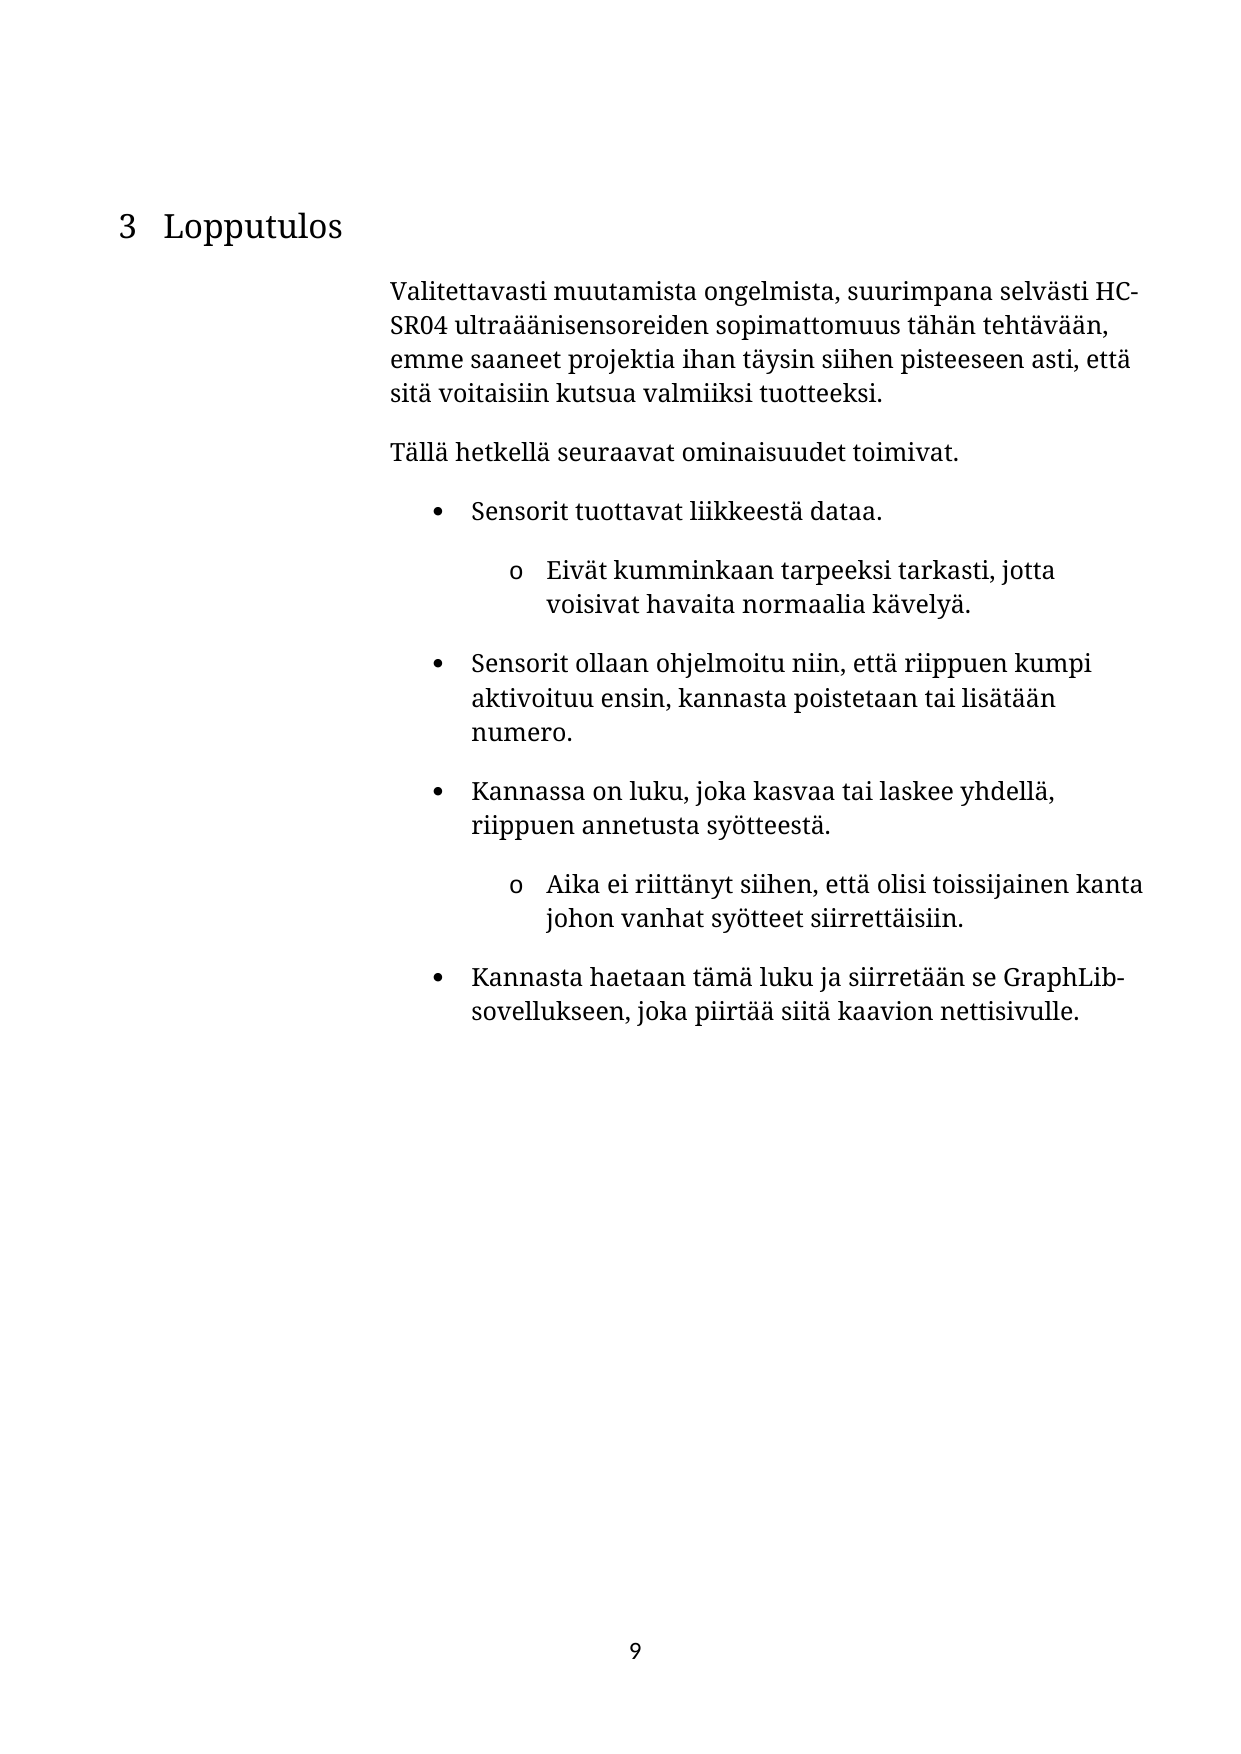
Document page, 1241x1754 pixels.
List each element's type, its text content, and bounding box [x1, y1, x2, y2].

list Aika ei riittänyt siihen, että olisi toissijainen kanta johon vanhat syötteet siirrettäisiin. [509, 866, 1152, 935]
text Valitettavasti muutamista ongelmista, suurimpana selvästi HC-SR04 ultraäänisensoreiden sopimattomuus tähän tehtävään, emme saaneet projektia ihan täysin siihen pisteeseen asti, että sitä voitaisiin kutsua valmiiksi tuotteeksi. [390, 273, 1152, 410]
list Kannasta haetaan tämä luku ja siirretään se GraphLib-sovellukseen, joka piirtää siitä kaavion nettisivulle. [434, 960, 1152, 1028]
list Kannassa on luku, joka kasvaa tai laskee yhdellä, riippuen annetusta syötteestä. [434, 773, 1152, 841]
list Eivät kumminkaan tarpeeksi tarkasti, jotta voisivat havaita normaalia kävelyä. [509, 553, 1152, 621]
text Tällä hetkellä seuraavat ominaisuudet toimivat. [390, 435, 1152, 469]
list Sensorit ollaan ohjelmoitu niin, että riippuen kumpi aktivoituu ensin, kannasta poistetaan tai lisätään numero. [434, 646, 1152, 748]
list Sensorit tuottavat liikkeestä dataa. [434, 494, 1152, 528]
subtitle Lopputulos [118, 203, 1152, 248]
